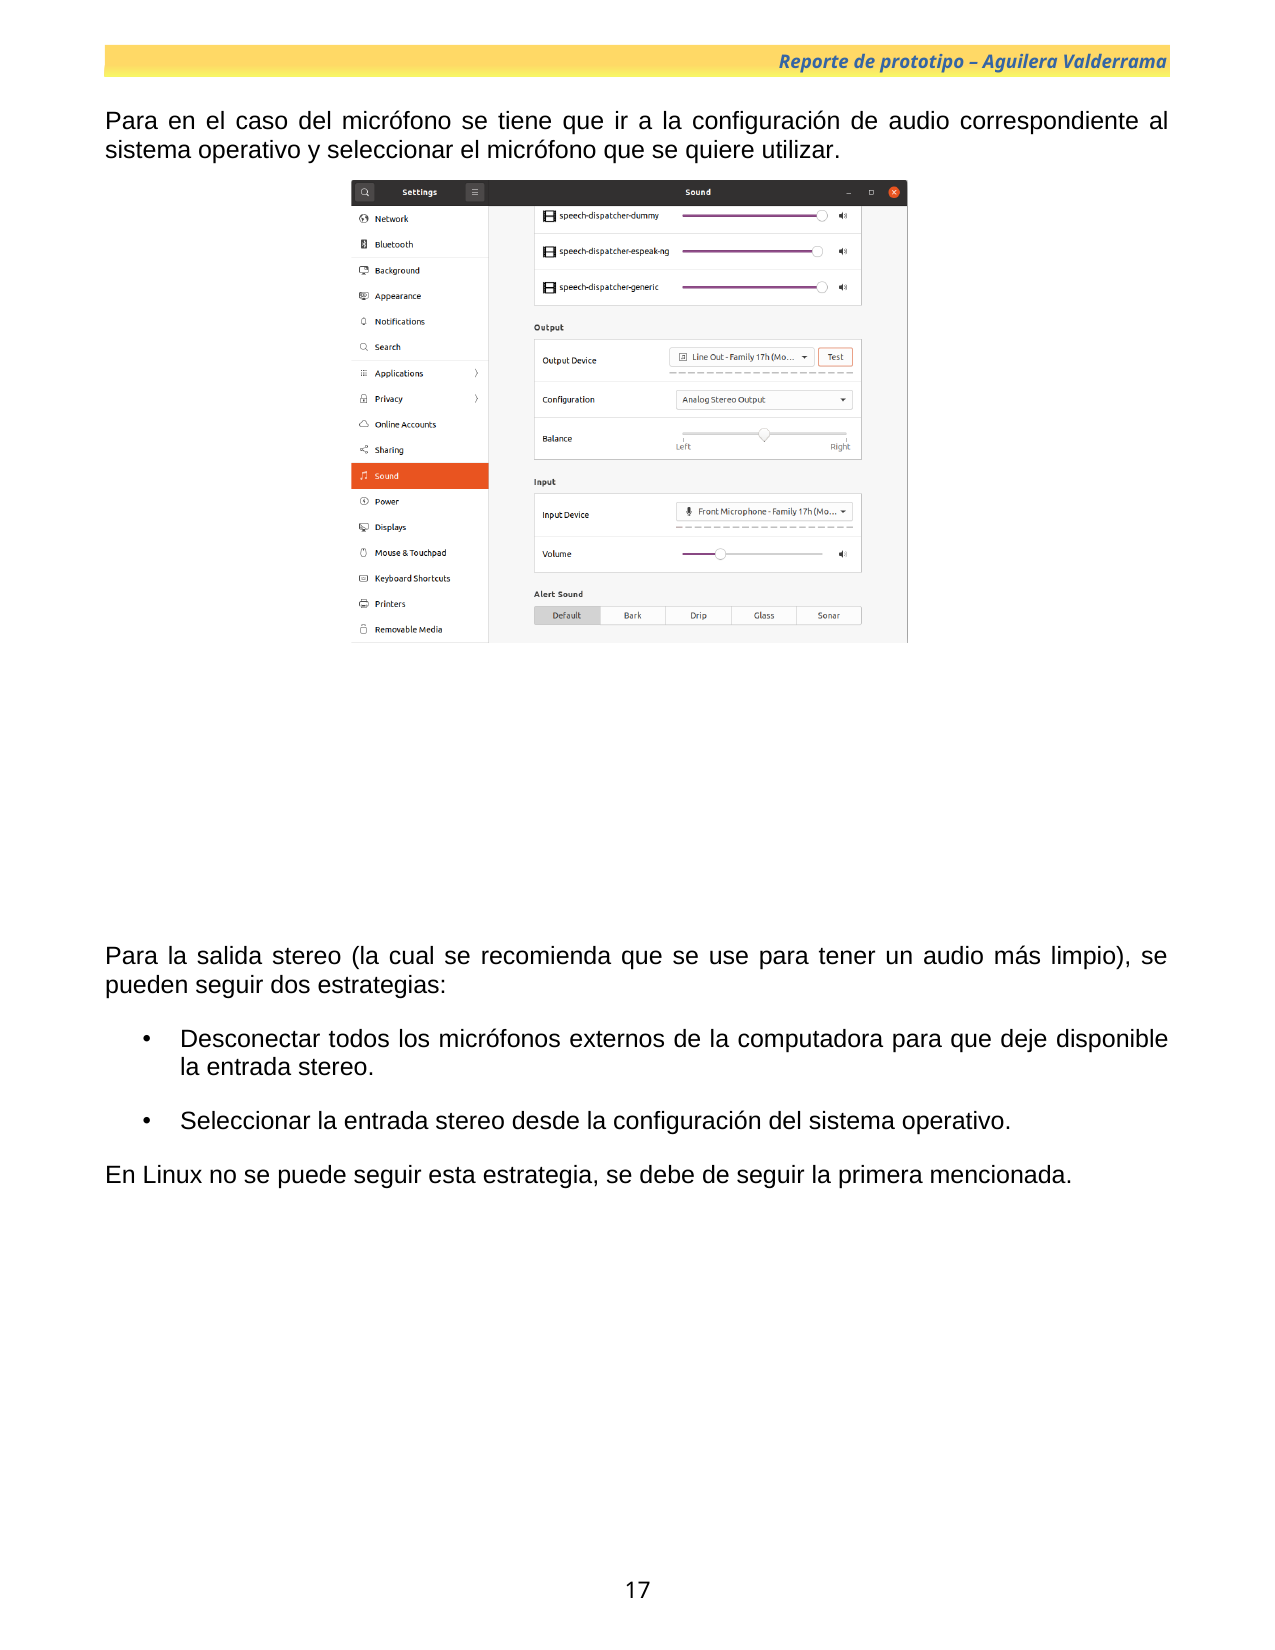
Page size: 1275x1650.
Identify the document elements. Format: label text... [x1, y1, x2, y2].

list Seleccionar la entrada stereo desde la configuración del sistema operativo. [142, 1106, 1170, 1135]
text En Linux no se puede seguir esta estrategia, se debe de seguir la primera mencionada. [105, 1160, 1170, 1189]
picture [351, 180, 908, 643]
text Para la salida stereo (la cual se recomienda que se use para tener un audio más limpio), se pueden seguir dos estrategias: [105, 941, 1170, 998]
text Para en el caso del micrófono se tiene que ir a la configuración de audio correspondiente al sistema operativo y seleccionar el micrófono que se quiere utilizar. [105, 106, 1170, 163]
list Desconectar todos los micrófonos externos de la computadora para que deje disponible la entrada stereo. [142, 1023, 1170, 1081]
